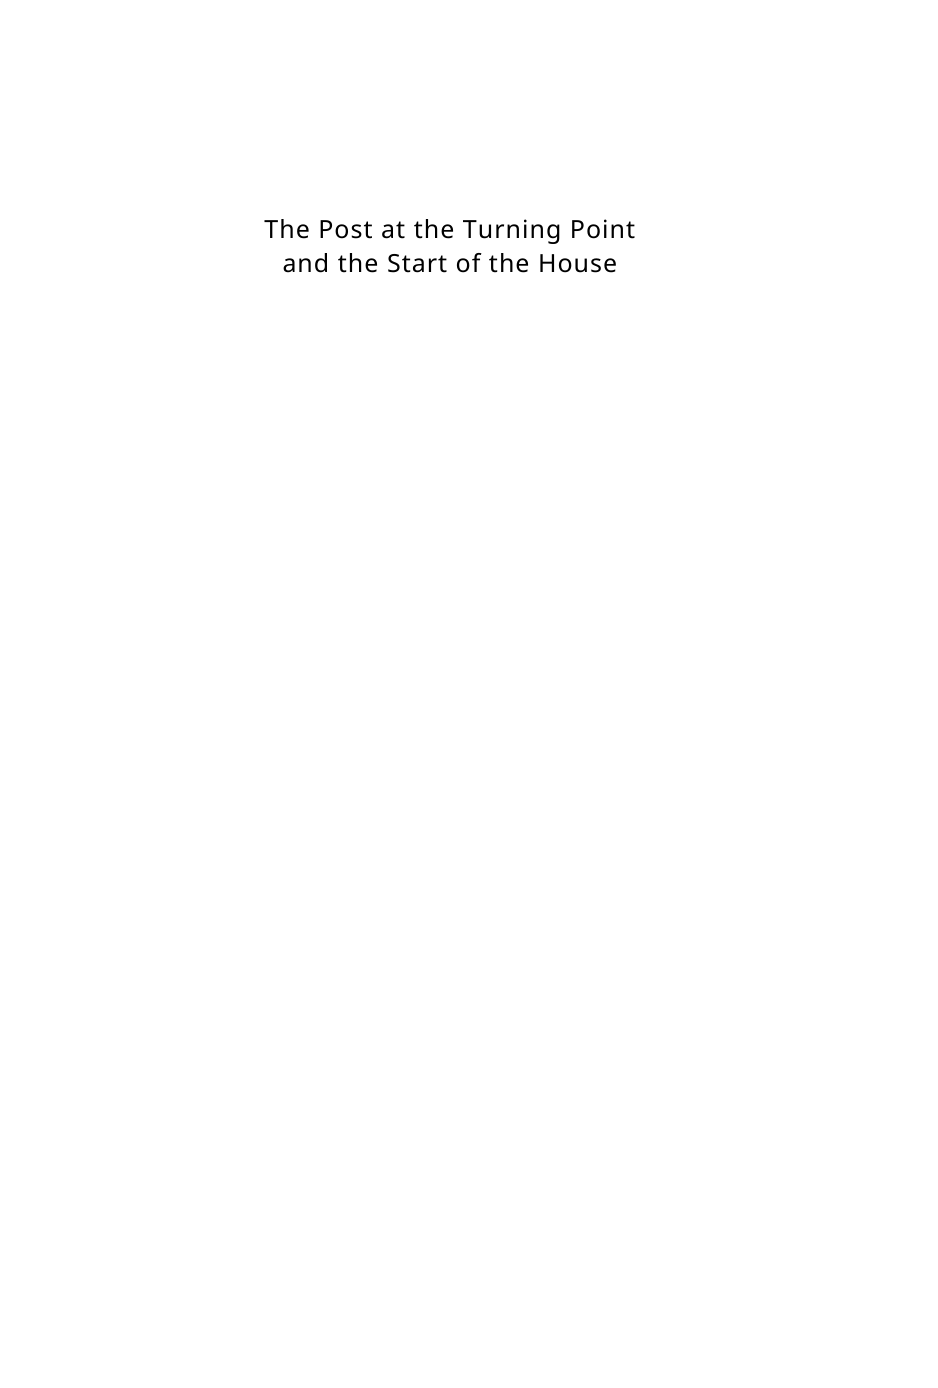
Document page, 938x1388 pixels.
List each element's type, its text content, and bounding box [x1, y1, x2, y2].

text The Post at the Turning Point [75, 211, 825, 245]
text and the Start of the House [75, 245, 825, 279]
